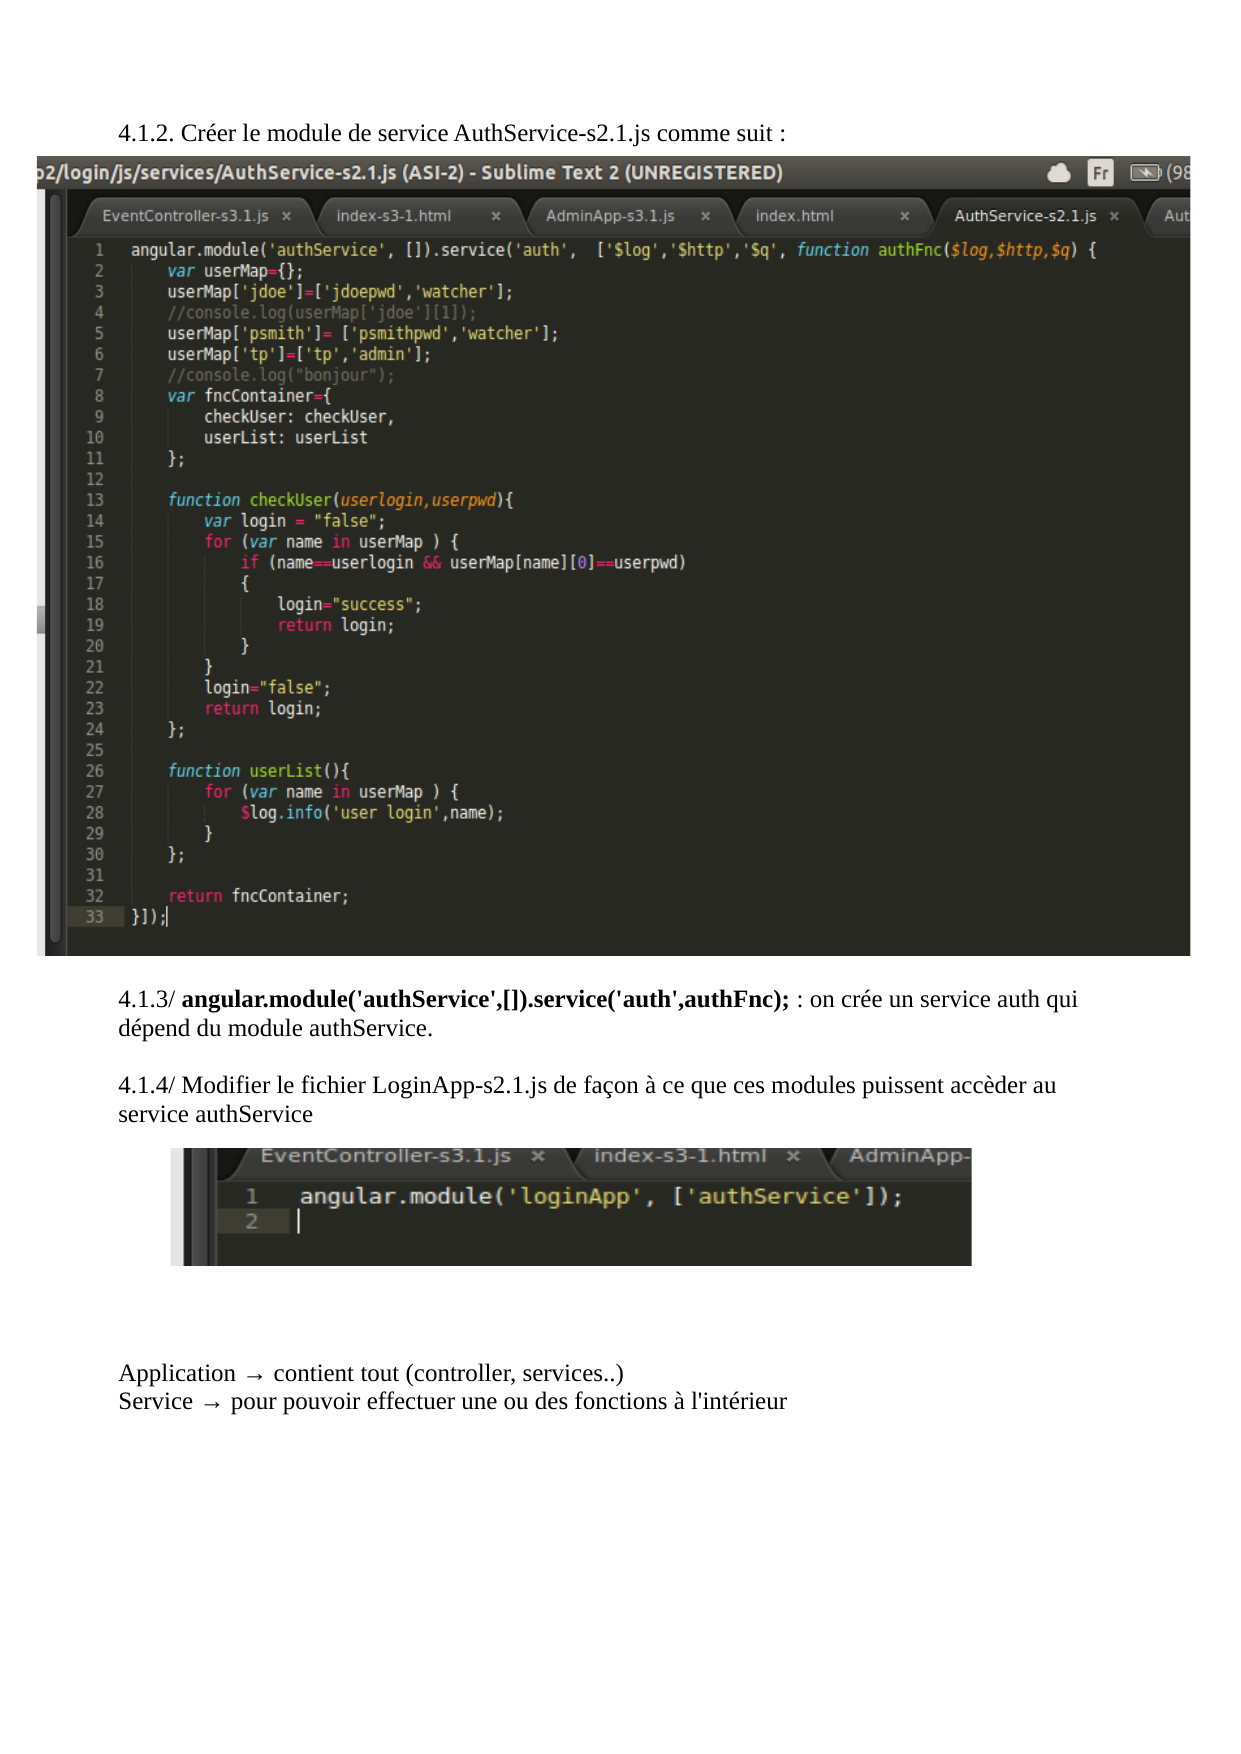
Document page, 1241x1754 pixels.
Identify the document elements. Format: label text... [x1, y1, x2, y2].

picture [170, 1148, 786, 1173]
text 4.1.2. Créer le module de service AuthService-s2.1.js comme suit : [118, 118, 1122, 147]
text service authService [118, 1099, 1122, 1128]
text Application → contient tout (controller, services..) [118, 1358, 1122, 1386]
text 4.1.3/ angular.module('authService',[]).service('auth',authFnc); : on crée un service auth qui dépend du module authService. [118, 984, 1122, 1041]
text 4.1.4/ Modifier le fichier LoginApp-s2.1.js de façon à ce que ces modules puissent accèder au [118, 1070, 1122, 1099]
picture [36, 156, 1191, 956]
text Service → pour pouvoir effectuer une ou des fonctions à l'intérieur [118, 1386, 1122, 1415]
